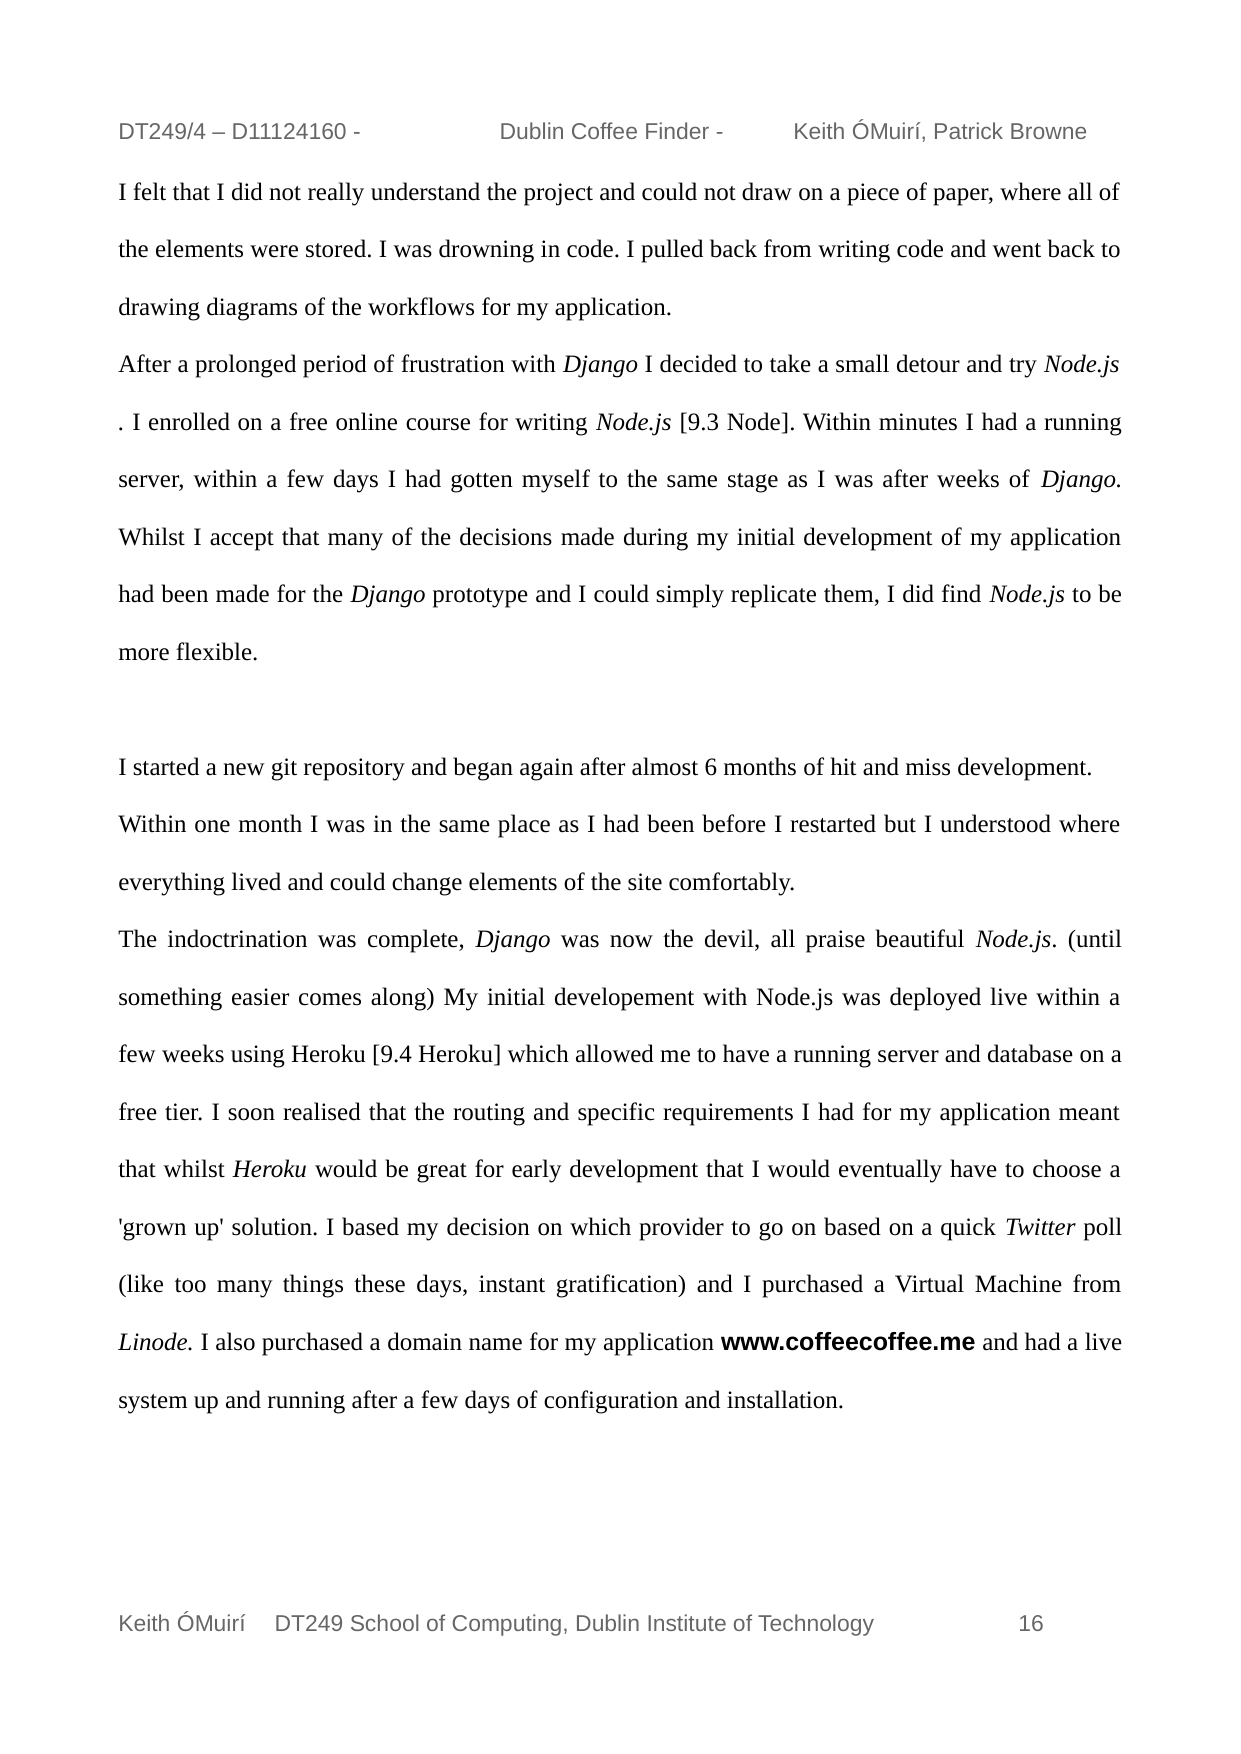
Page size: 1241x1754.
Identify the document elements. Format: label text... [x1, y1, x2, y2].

text After a prolonged period of frustration with Django I decided to take a small detour and try Node.js . I enrolled on a free online course for writing Node.js [9.3 Node]. Within minutes I had a running server, within a few days I had gotten myself to the same stage as I was after weeks of Django. Whilst I accept that many of the decisions made during my initial development of my application had been made for the Django prototype and I could simply replicate them, I did find Node.js to be more flexible. [118, 349, 1122, 666]
text Within one month I was in the same place as I had been before I restarted but I understood where everything lived and could change elements of the site comfortably. [118, 809, 1122, 896]
text I started a new git repository and began again after almost 6 months of hit and miss development. [118, 752, 1122, 781]
text I felt that I did not really understand the project and could not draw on a piece of paper, where all of the elements were stored. I was drowning in code. I pulled back from writing code and went back to drawing diagrams of the workflows for my application. [118, 177, 1122, 321]
text The indoctrination was complete, Django was now the devil, all praise beautiful Node.js. (until something easier comes along) My initial developement with Node.js was deployed live within a few weeks using Heroku [9.4 Heroku] which allowed me to have a running server and database on a free tier. I soon realised that the routing and specific requirements I had for my application meant that whilst Heroku would be great for early development that I would eventually have to choose a 'grown up' solution. I based my decision on which provider to go on based on a quick Twitter poll (like too many things these days, instant gratification) and I purchased a Virtual Machine from Linode. I also purchased a domain name for my application www.coffeecoffee.me and had a live system up and running after a few days of configuration and installation. [118, 924, 1122, 1413]
